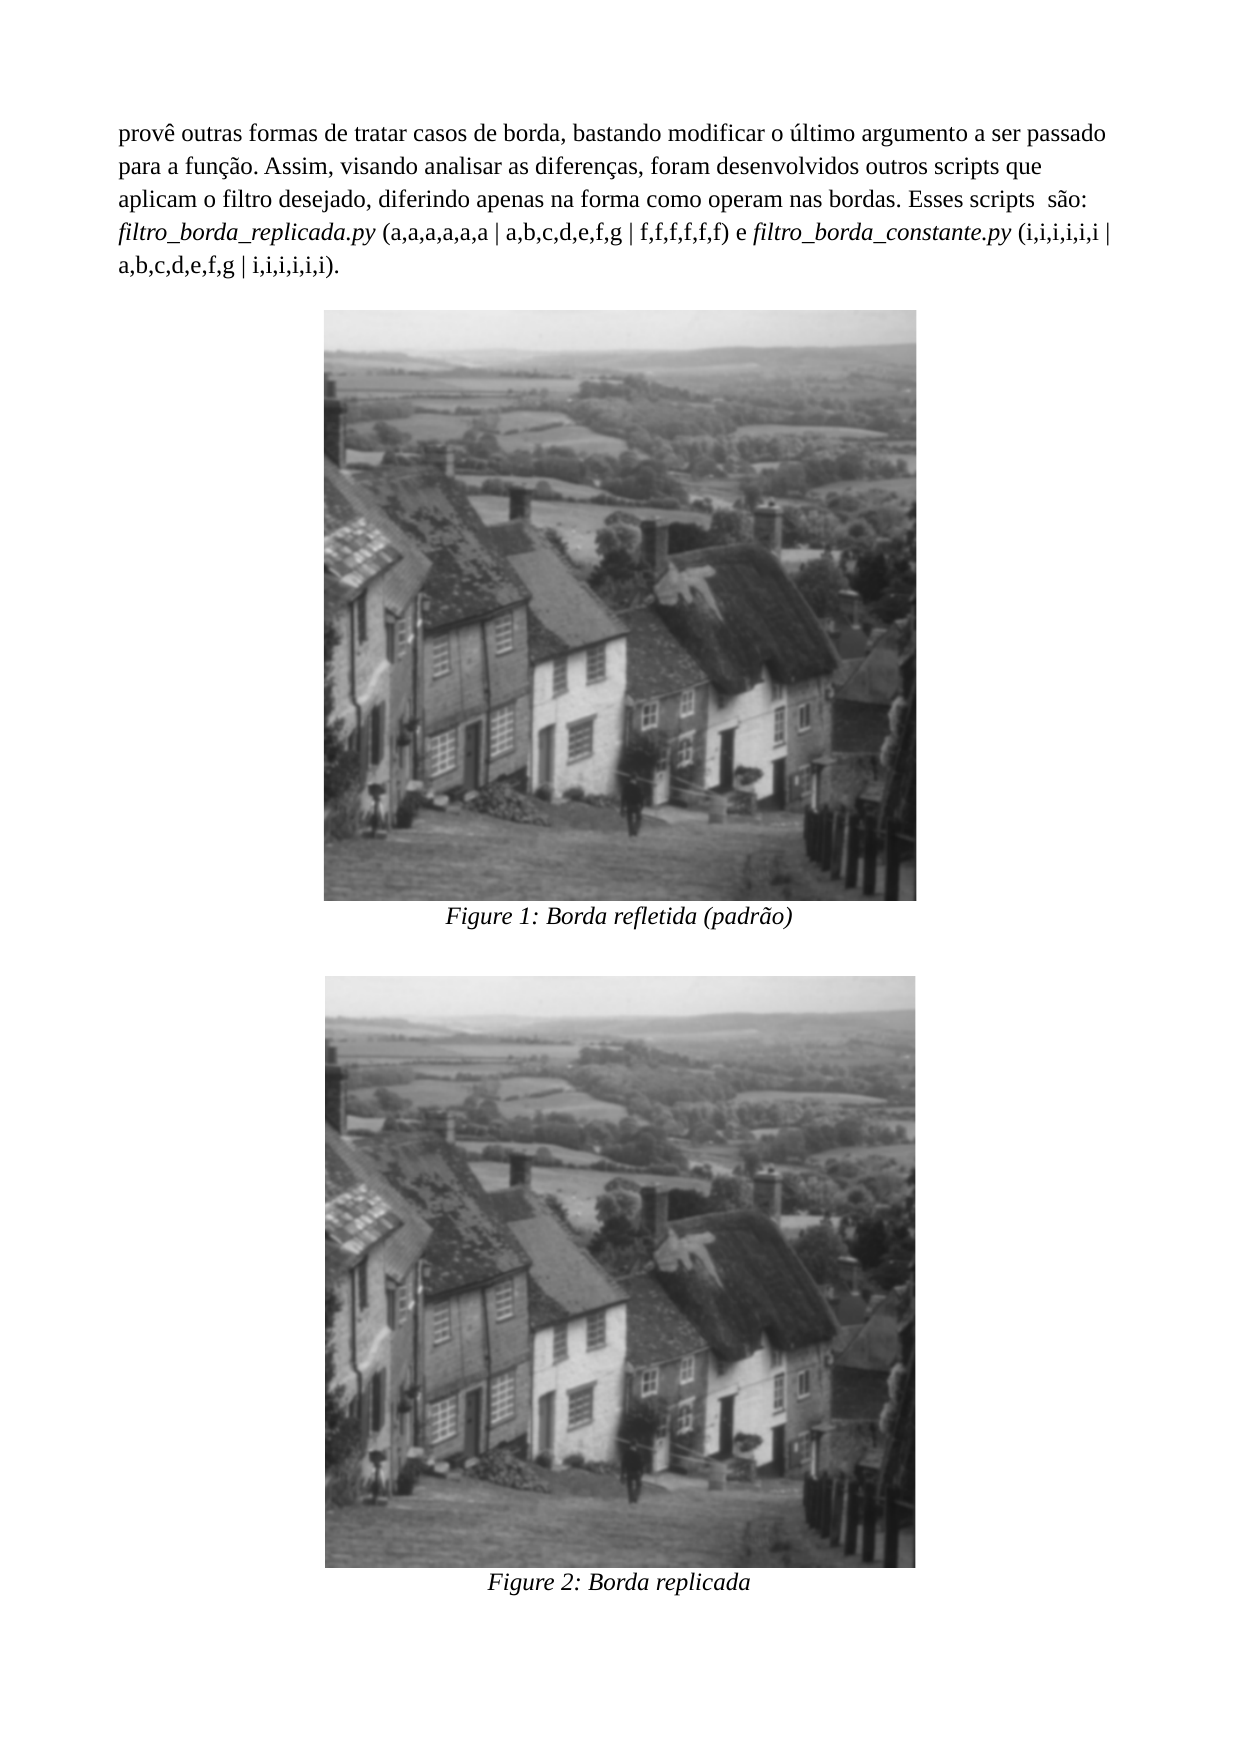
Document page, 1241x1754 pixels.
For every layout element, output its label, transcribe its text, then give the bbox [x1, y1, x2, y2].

text provê outras formas de tratar casos de borda, bastando modificar o último argumento a ser passado para a função. Assim, visando analisar as diferenças, foram desenvolvidos outros scripts que aplicam o filtro desejado, diferindo apenas na forma como operam nas bordas. Esses scripts são: filtro_borda_replicada.py (a,a,a,a,a,a | a,b,c,d,e,f,g | f,f,f,f,f,f) e filtro_borda_constante.py (i,i,i,i,i,i | a,b,c,d,e,f,g | i,i,i,i,i,i). [118, 118, 1122, 279]
picture [323, 310, 917, 901]
text Figure 1: Borda refletida (padrão) [324, 901, 916, 929]
text Figure 2: Borda replicada [325, 1568, 915, 1596]
picture [325, 976, 916, 1568]
